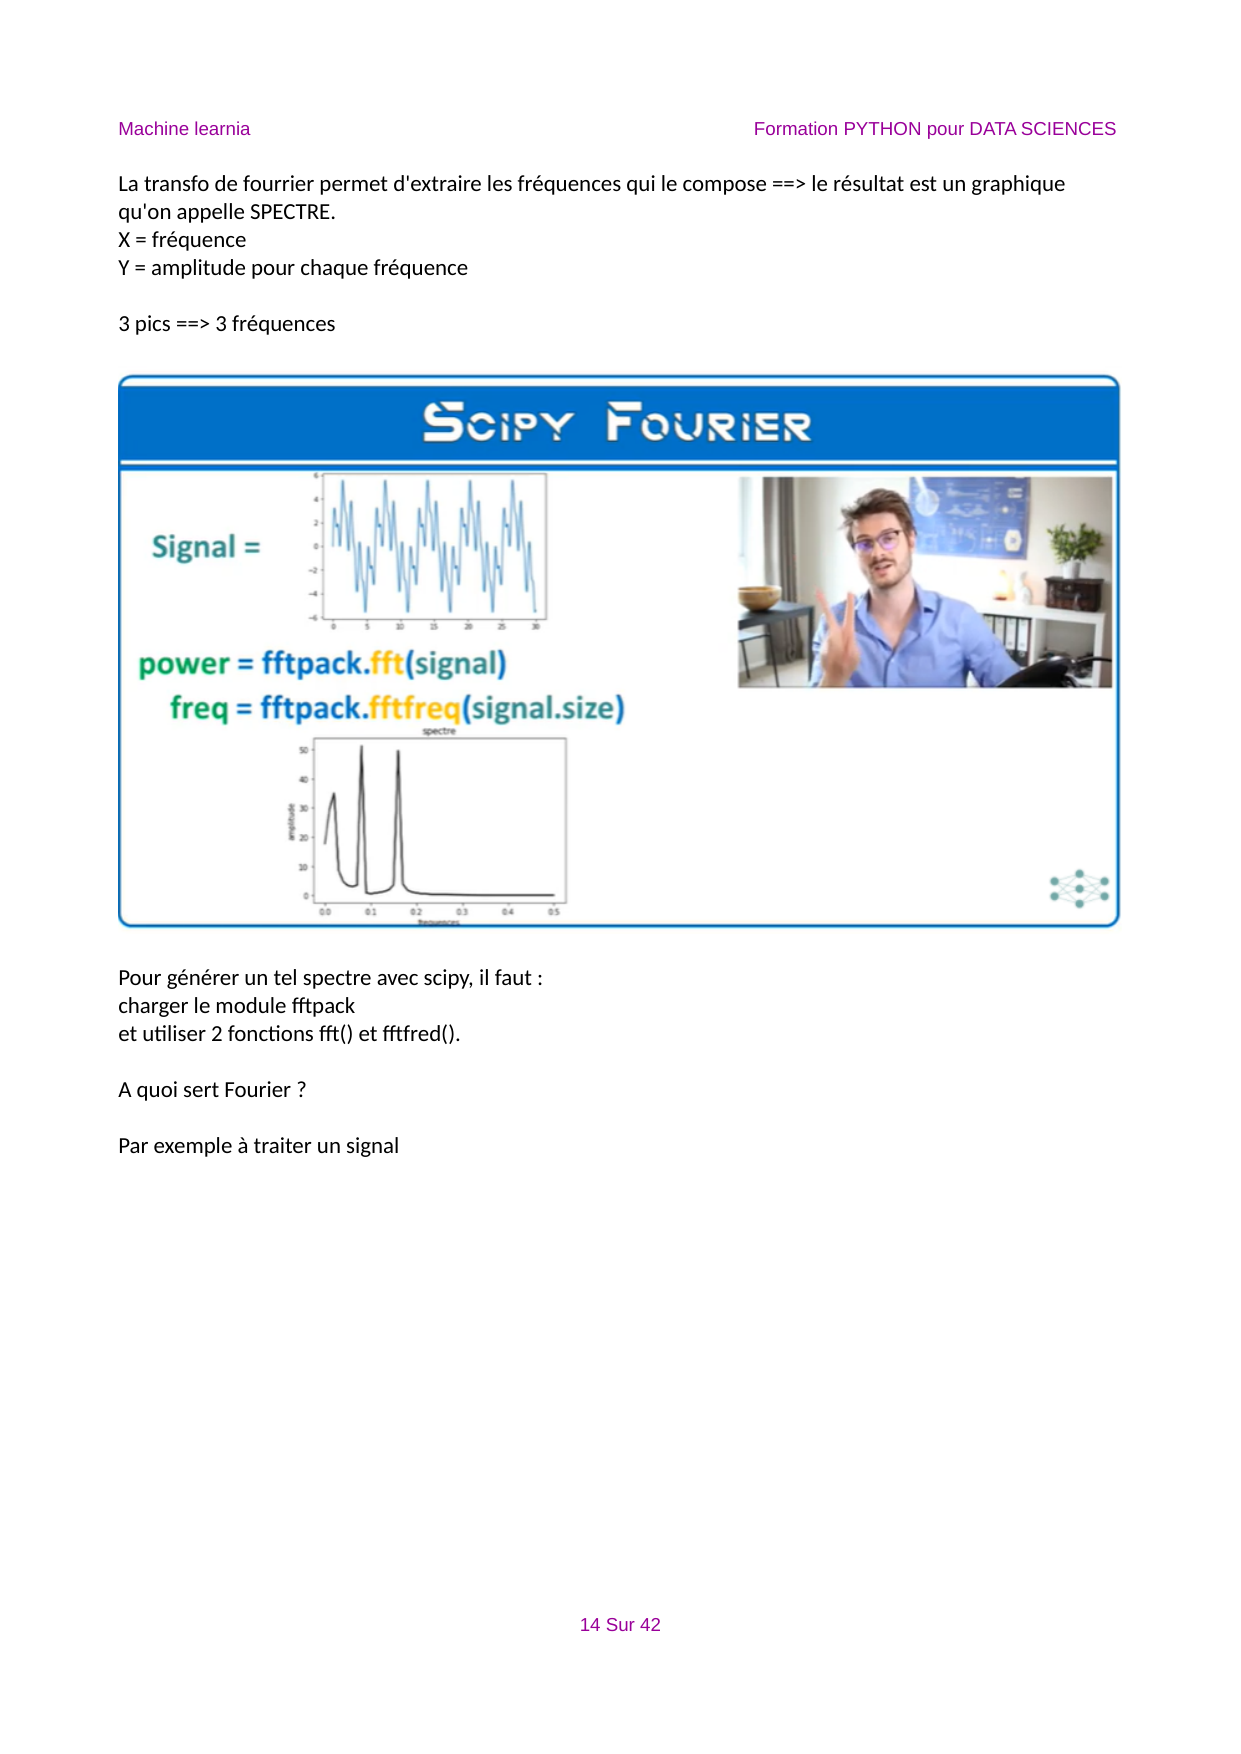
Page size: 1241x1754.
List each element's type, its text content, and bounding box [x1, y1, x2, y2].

text A quoi sert Fourier ? [118, 1075, 1122, 1103]
text Y = amplitude pour chaque fréquence [118, 253, 1122, 281]
text X = fréquence [118, 225, 1122, 253]
text Par exemple à traiter un signal [118, 1131, 1122, 1159]
picture [118, 365, 1122, 935]
text Pour générer un tel spectre avec scipy, il faut : [118, 963, 1122, 991]
text charger le module fftpack [118, 991, 1122, 1019]
text et utiliser 2 fonctions fft() et fftfred(). [118, 1019, 1122, 1047]
text La transfo de fourrier permet d'extraire les fréquences qui le compose ==> le résultat est un graphique qu'on appelle SPECTRE. [118, 169, 1122, 225]
text 3 pics ==> 3 fréquences [118, 309, 1122, 337]
